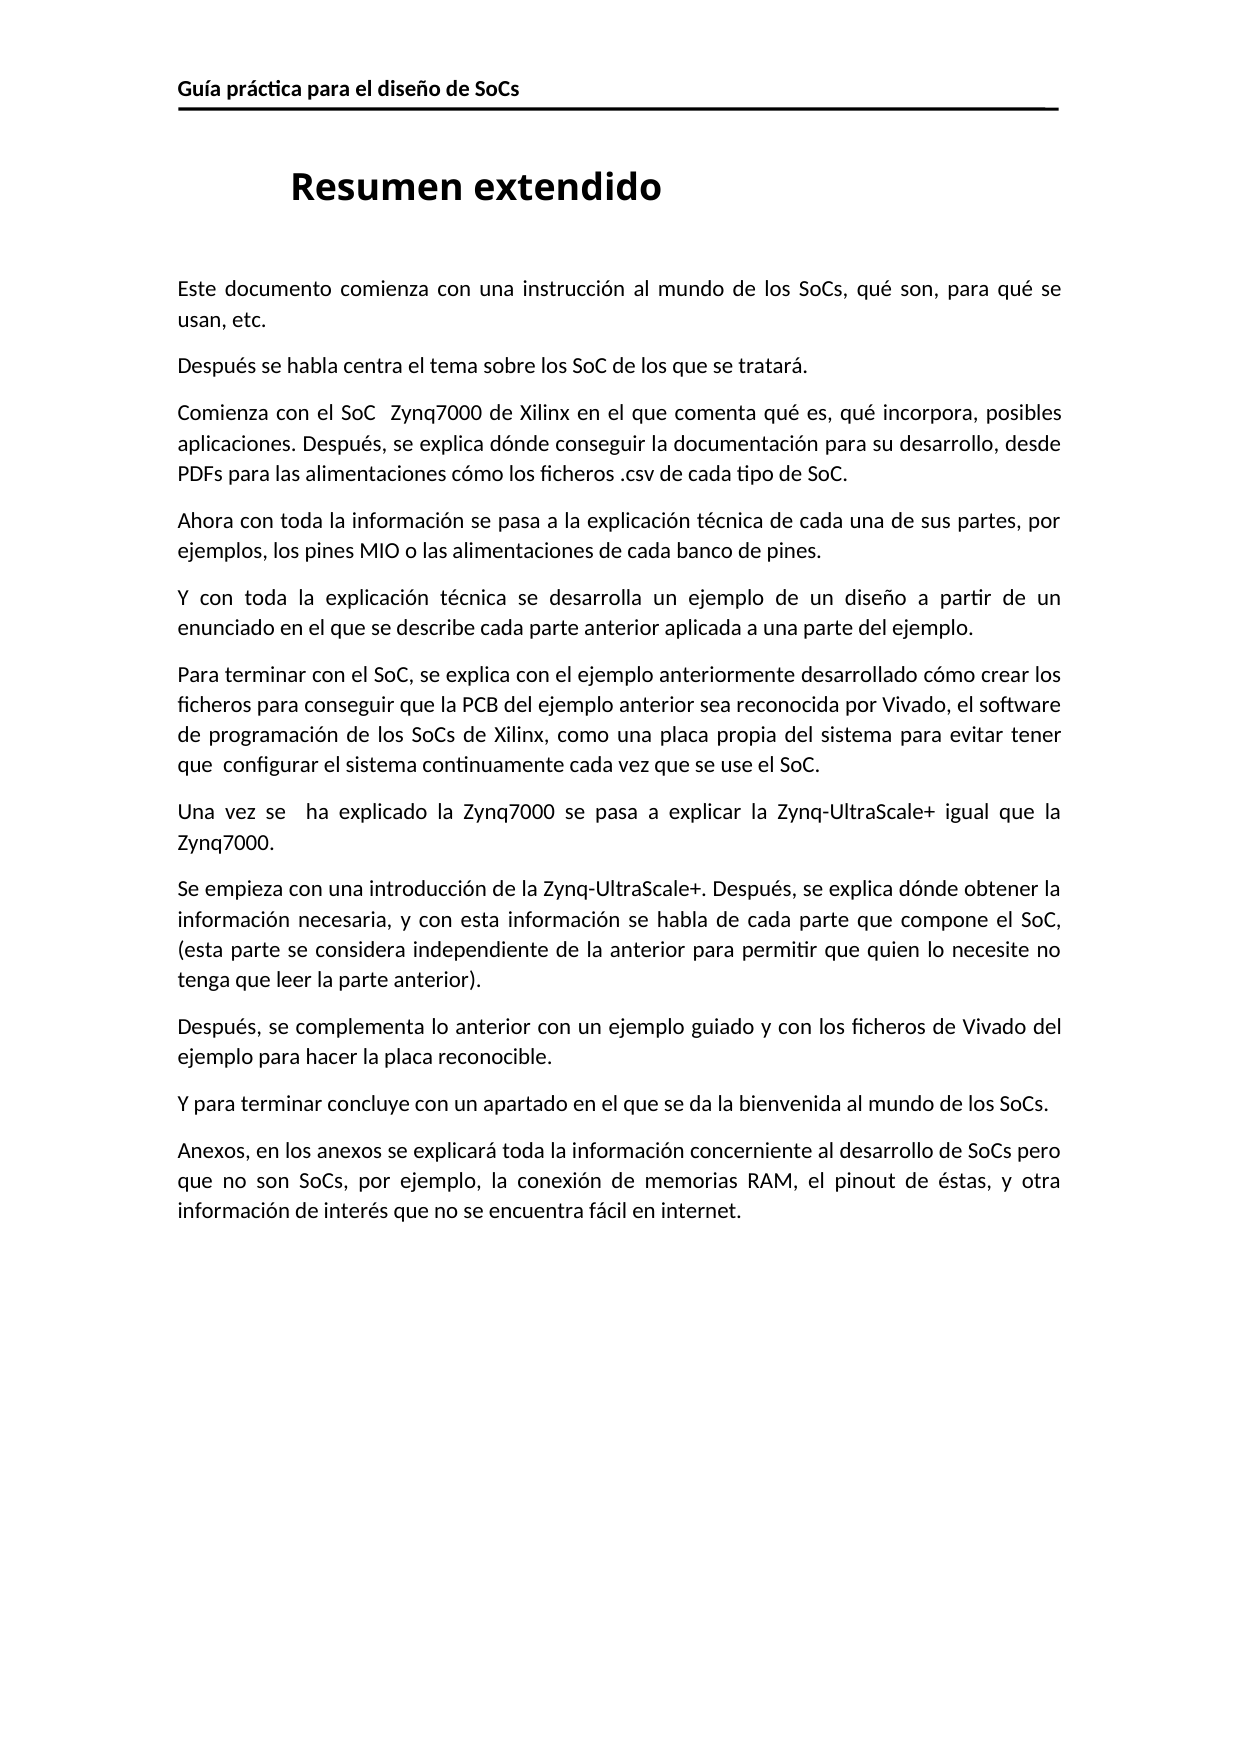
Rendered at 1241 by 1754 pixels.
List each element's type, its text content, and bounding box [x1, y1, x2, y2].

text Después, se complementa lo anterior con un ejemplo guiado y con los ficheros de Vivado del ejemplo para hacer la placa reconocible. [177, 1012, 1063, 1070]
text Ahora con toda la información se pasa a la explicación técnica de cada una de sus partes, por ejemplos, los pines MIO o las alimentaciones de cada banco de pines. [177, 506, 1063, 564]
text Después se habla centra el tema sobre los SoC de los que se tratará. [177, 352, 1063, 380]
text Y para terminar concluye con un apartado en el que se da la bienvenida al mundo de los SoCs. [177, 1089, 1063, 1117]
text Y con toda la explicación técnica se desarrolla un ejemplo de un diseño a partir de un enunciado en el que se describe cada parte anterior aplicada a una parte del ejemplo. [177, 583, 1063, 641]
text Se empieza con una introducción de la Zynq-UltraScale+. Después, se explica dónde obtener la información necesaria, y con esta información se habla de cada parte que compone el SoC, (esta parte se considera independiente de la anterior para permitir que quien lo necesite no tenga que leer la parte anterior). [177, 874, 1063, 993]
text Comienza con el SoC Zynq7000 de Xilinx en el que comenta qué es, qué incorpora, posibles aplicaciones. Después, se explica dónde conseguir la documentación para su desarrollo, desde PDFs para las alimentaciones cómo los ficheros .csv de cada tipo de SoC. [177, 398, 1063, 487]
text Para terminar con el SoC, se explica con el ejemplo anteriormente desarrollado cómo crear los ficheros para conseguir que la PCB del ejemplo anterior sea reconocida por Vivado, el software de programación de los SoCs de Xilinx, como una placa propia del sistema para evitar tener que configurar el sistema continuamente cada vez que se use el SoC. [177, 660, 1063, 779]
text Una vez se ha explicado la Zynq7000 se pasa a explicar la Zynq-UltraScale+ igual que la Zynq7000. [177, 797, 1063, 856]
text Este documento comienza con una instrucción al mundo de los SoCs, qué son, para qué se usan, etc. [177, 274, 1063, 333]
subtitle Resumen extendido [290, 160, 1063, 211]
text Anexos, en los anexos se explicará toda la información concerniente al desarrollo de SoCs pero que no son SoCs, por ejemplo, la conexión de memorias RAM, el pinout de éstas, y otra información de interés que no se encuentra fácil en internet. [177, 1136, 1063, 1224]
